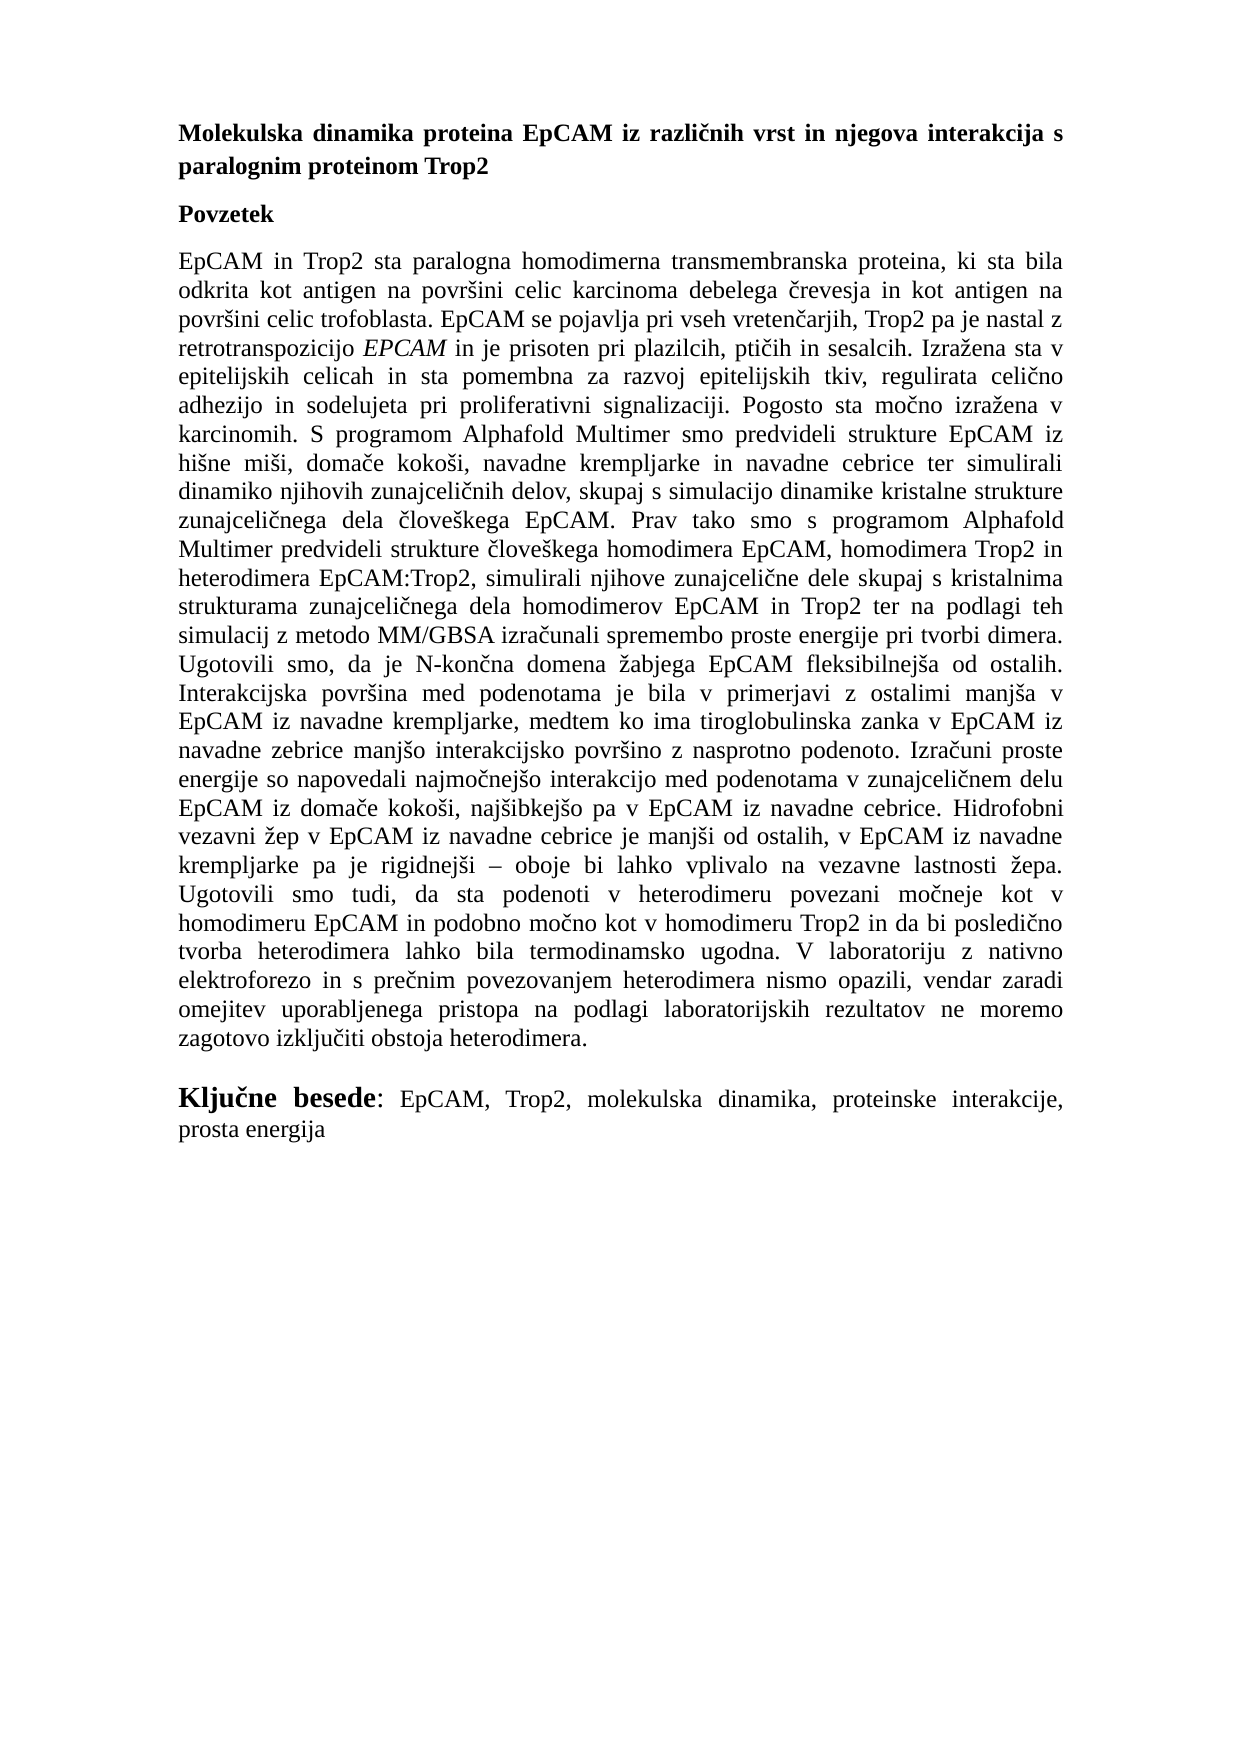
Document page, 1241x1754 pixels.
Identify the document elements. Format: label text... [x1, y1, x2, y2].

text Molekulska dinamika proteina EpCAM iz različnih vrst in njegova interakcija s paralognim proteinom Trop2 [178, 118, 1064, 180]
text Povzetek [178, 199, 1064, 227]
text Ključne besede: EpCAM, Trop2, molekulska dinamika, proteinske interakcije, prosta energija [178, 1080, 1064, 1142]
text EpCAM in Trop2 sta paralogna homodimerna transmembranska proteina, ki sta bila odkrita kot antigen na površini celic karcinoma debelega črevesja in kot antigen na površini celic trofoblasta. EpCAM se pojavlja pri vseh vretenčarjih, Trop2 pa je nastal z retrotranspozicijo EPCAM in je prisoten pri plazilcih, ptičih in sesalcih. Izražena sta v epitelijskih celicah in sta pomembna za razvoj epitelijskih tkiv, regulirata celično adhezijo in sodelujeta pri proliferativni signalizaciji. Pogosto sta močno izražena v karcinomih. S programom Alphafold Multimer smo predvideli strukture EpCAM iz hišne miši, domače kokoši, navadne krempljarke in navadne cebrice ter simulirali dinamiko njihovih zunajceličnih delov, skupaj s simulacijo dinamike kristalne strukture zunajceličnega dela človeškega EpCAM. Prav tako smo s programom Alphafold Multimer predvideli strukture človeškega homodimera EpCAM, homodimera Trop2 in heterodimera EpCAM:Trop2, simulirali njihove zunajcelične dele skupaj s kristalnima strukturama zunajceličnega dela homodimerov EpCAM in Trop2 ter na podlagi teh simulacij z metodo MM/GBSA izračunali spremembo proste energije pri tvorbi dimera. Ugotovili smo, da je N-končna domena žabjega EpCAM fleksibilnejša od ostalih. Interakcijska površina med podenotama je bila v primerjavi z ostalimi manjša v EpCAM iz navadne krempljarke, medtem ko ima tiroglobulinska zanka v EpCAM iz navadne zebrice manjšo interakcijsko površino z nasprotno podenoto. Izračuni proste energije so napovedali najmočnejšo interakcijo med podenotama v zunajceličnem delu EpCAM iz domače kokoši, najšibkejšo pa v EpCAM iz navadne cebrice. Hidrofobni vezavni žep v EpCAM iz navadne cebrice je manjši od ostalih, v EpCAM iz navadne krempljarke pa je rigidnejši – oboje bi lahko vplivalo na vezavne lastnosti žepa. Ugotovili smo tudi, da sta podenoti v heterodimeru povezani močneje kot v homodimeru EpCAM in podobno močno kot v homodimeru Trop2 in da bi posledično tvorba heterodimera lahko bila termodinamsko ugodna. V laboratoriju z nativno elektroforezo in s prečnim povezovanjem heterodimera nismo opazili, vendar zaradi omejitev uporabljenega pristopa na podlagi laboratorijskih rezultatov ne moremo zagotovo izključiti obstoja heterodimera. [178, 246, 1064, 1051]
